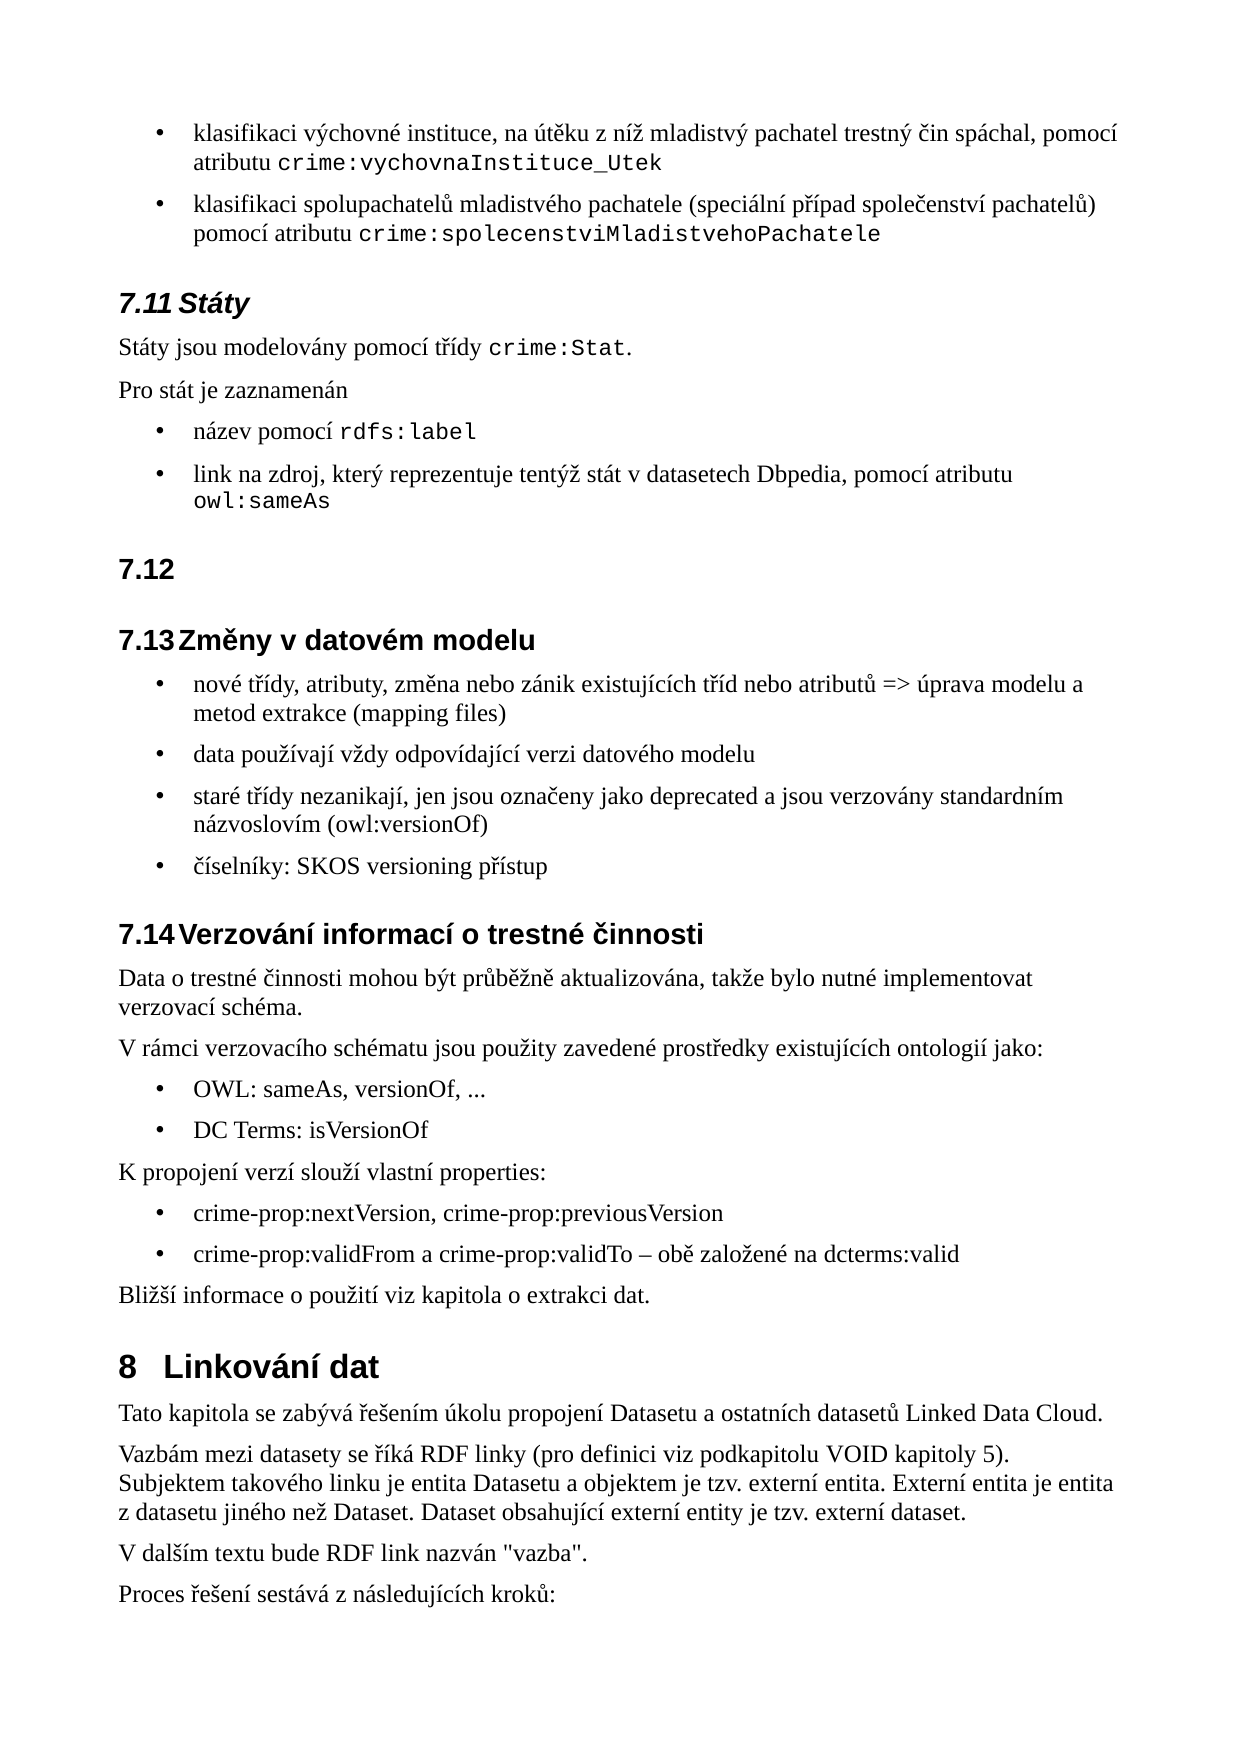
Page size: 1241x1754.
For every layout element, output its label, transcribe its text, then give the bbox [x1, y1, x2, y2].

subtitle Státy [118, 286, 1122, 319]
list klasifikaci výchovné instituce, na útěku z níž mladistvý pachatel trestný čin spáchal, pomocí atributu crime:vychovnaInstituce_Utek [156, 118, 1122, 177]
text V rámci verzovacího schématu jsou použity zavedené prostředky existujících ontologií jako: [118, 1033, 1122, 1062]
list link na zdroj, který reprezentuje tentýž stát v datasetech Dbpedia, pomocí atributu owl:sameAs [156, 459, 1122, 515]
list nové třídy, atributy, změna nebo zánik existujících tříd nebo atributů => úprava modelu a metod extrakce (mapping files) [156, 669, 1122, 727]
text Pro stát je zaznamenán [118, 375, 1122, 403]
text Bližší informace o použití viz kapitola o extrakci dat. [118, 1281, 1122, 1309]
text Vazbám mezi datasety se říká RDF linky (pro definici viz podkapitolu VOID kapitoly 5). Subjektem takového linku je entita Datasetu a objektem je tzv. externí entita. Externí entita je entita z datasetu jiného než Dataset. Dataset obsahující externí entity je tzv. externí dataset. [118, 1439, 1122, 1525]
subtitle Verzování informací o trestné činnosti [118, 917, 1122, 951]
list OWL: sameAs, versionOf, ... [156, 1074, 1122, 1103]
text V dalším textu bude RDF link nazván "vazba". [118, 1538, 1122, 1567]
text Proces řešení sestává z následujících kroků: [118, 1579, 1122, 1608]
list číselníky: SKOS versioning přístup [156, 851, 1122, 879]
text K propojení verzí slouží vlastní properties: [118, 1157, 1122, 1186]
list DC Terms: isVersionOf [156, 1116, 1122, 1144]
list název pomocí rdfs:label [156, 416, 1122, 446]
text Tato kapitola se zabývá řešením úkolu propojení Datasetu a ostatních datasetů Linked Data Cloud. [118, 1398, 1122, 1427]
list klasifikaci spolupachatelů mladistvého pachatele (speciální případ společenství pachatelů) pomocí atributu crime:spolecenstviMladistvehoPachatele [156, 189, 1122, 248]
text Data o trestné činnosti mohou být průběžně aktualizována, takže bylo nutné implementovat verzovací schéma. [118, 963, 1122, 1021]
list data používají vždy odpovídající verzi datového modelu [156, 739, 1122, 768]
subtitle Linkování dat [118, 1347, 1122, 1385]
list staré třídy nezanikají, jen jsou označeny jako deprecated a jsou verzovány standardním názvoslovím (owl:versionOf) [156, 781, 1122, 838]
text Státy jsou modelovány pomocí třídy crime:Stat. [118, 332, 1122, 362]
subtitle Změny v datovém modelu [118, 623, 1122, 657]
list crime-prop:nextVersion, crime-prop:previousVersion [156, 1198, 1122, 1227]
list crime-prop:validFrom a crime-prop:validTo – obě založené na dcterms:valid [156, 1239, 1122, 1268]
